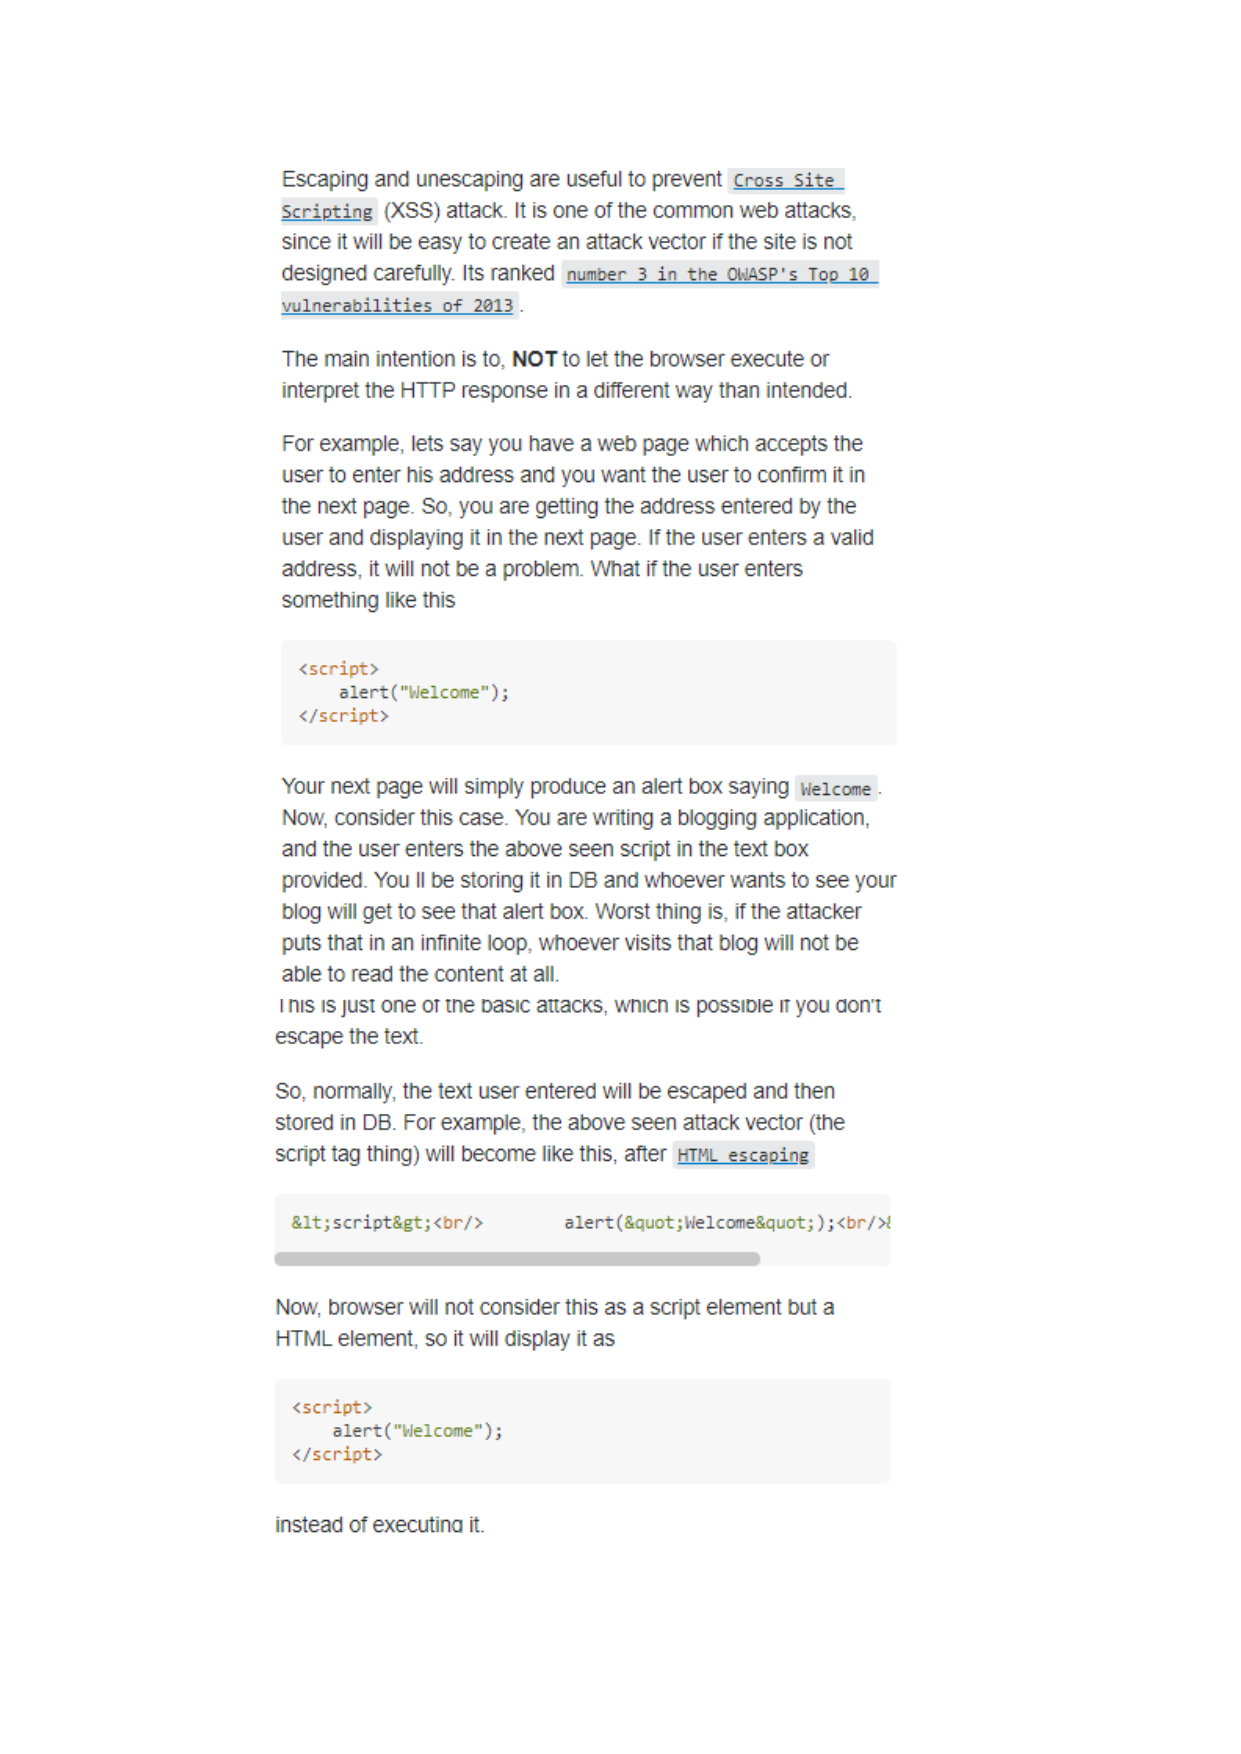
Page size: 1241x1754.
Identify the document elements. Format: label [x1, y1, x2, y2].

picture [267, 168, 924, 1533]
